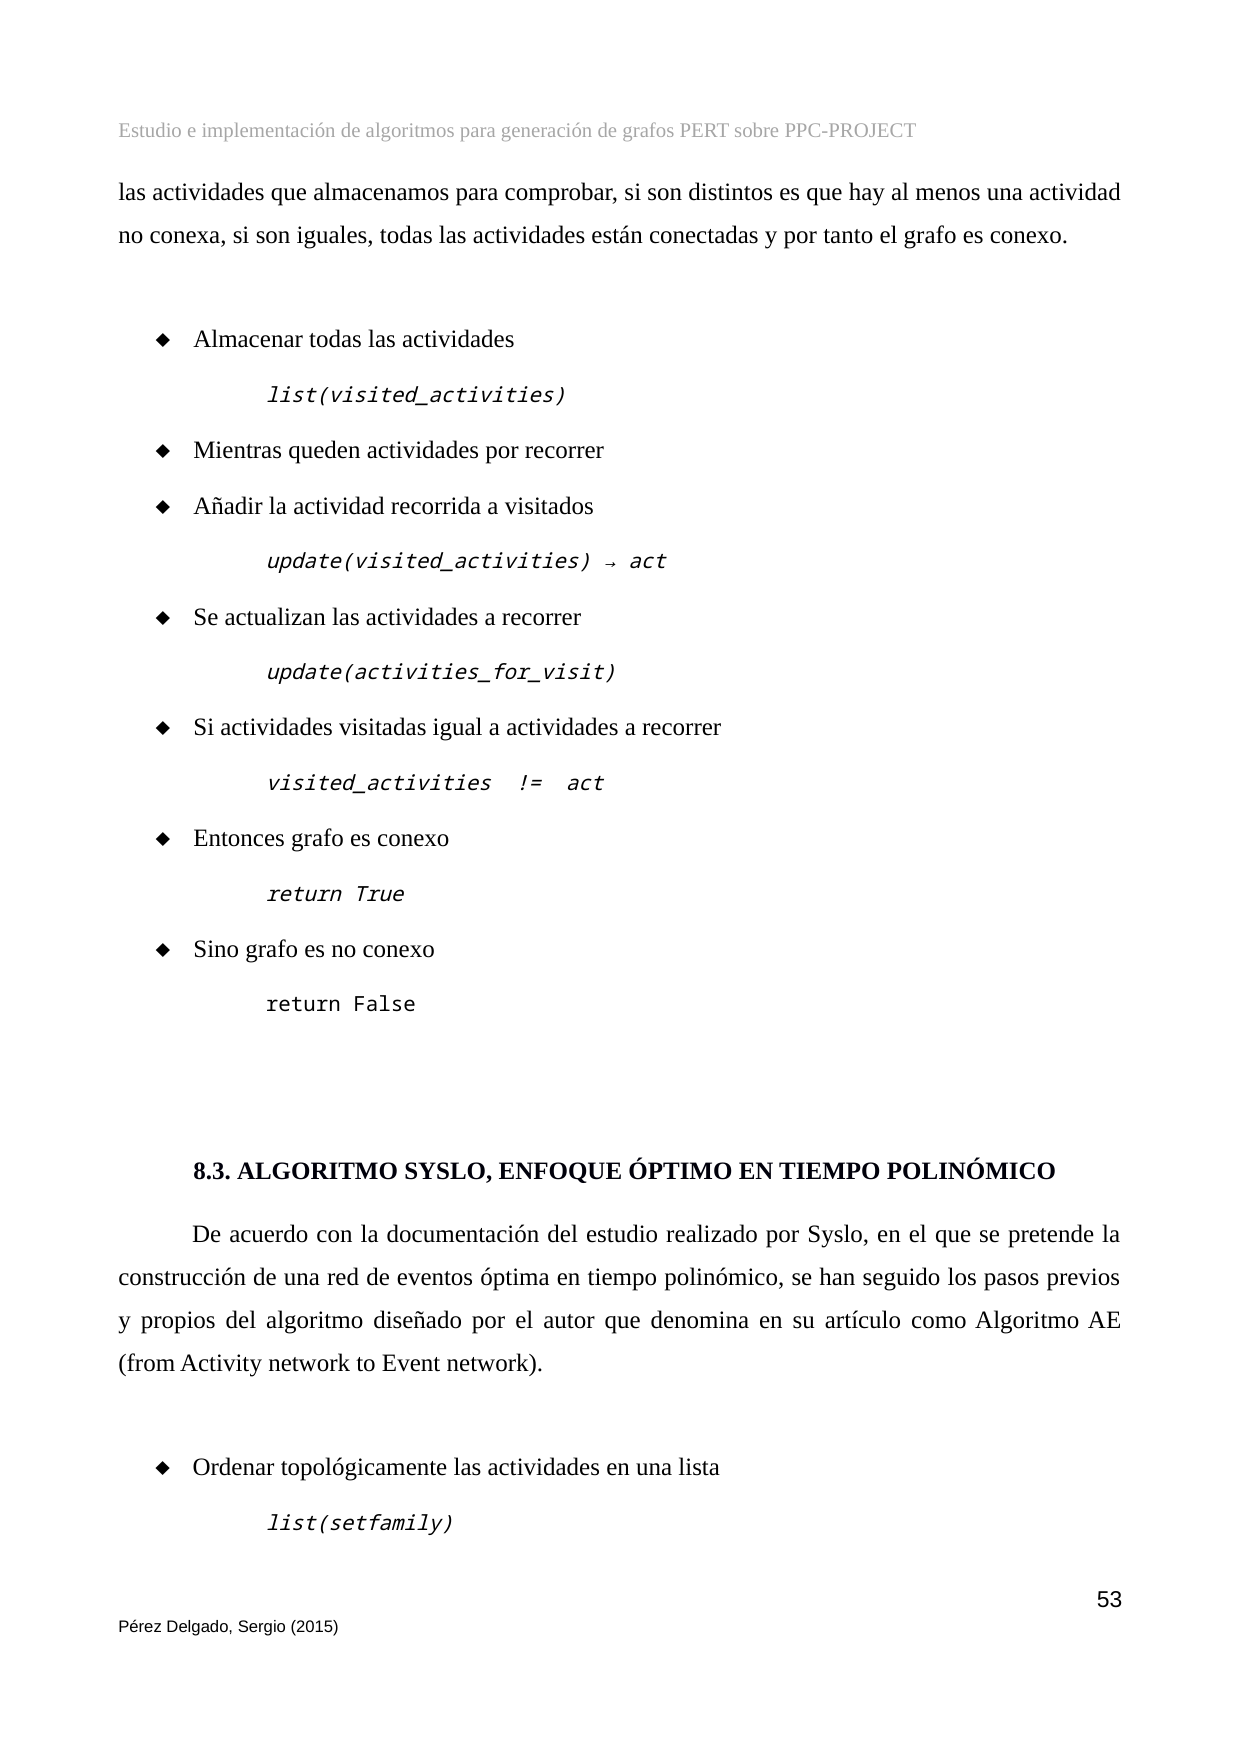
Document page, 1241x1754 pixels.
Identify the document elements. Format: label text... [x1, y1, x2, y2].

list Ordenar topológicamente las actividades en una lista [155, 1452, 1122, 1481]
list Añadir la actividad recorrida a visitados [156, 491, 1122, 519]
text return False [266, 989, 1122, 1018]
text De acuerdo con la documentación del estudio realizado por Syslo, en el que se pretende la construcción de una red de eventos óptima en tiempo polinómico, se han seguido los pasos previos y propios del algoritmo diseñado por el autor que denomina en su artículo como Algoritmo AE (from Activity network to Event network). [118, 1219, 1122, 1377]
list Si actividades visitadas igual a actividades a recorrer [156, 712, 1122, 741]
list Almacenar todas las actividades [156, 324, 1122, 353]
list Sino grafo es no conexo [156, 934, 1122, 962]
text return True [266, 879, 1122, 907]
text update(activities_for_visit) [266, 657, 1122, 686]
text list(setfamily) [192, 1508, 1122, 1537]
text list(visited_activities) [266, 380, 1122, 408]
text las actividades que almacenamos para comprobar, si son distintos es que hay al menos una actividad no conexa, si son iguales, todas las actividades están conectadas y por tanto el grafo es conexo. [118, 177, 1122, 249]
list Mientras queden actividades por recorrer [156, 435, 1122, 464]
text update(visited_activities) → act [266, 546, 1122, 575]
text visited_activities != act [266, 768, 1122, 796]
list Entonces grafo es conexo [156, 823, 1122, 852]
list Se actualizan las actividades a recorrer [156, 602, 1122, 630]
subtitle 8.3. ALGORITMO SYSLO, ENFOQUE ÓPTIMO EN TIEMPO POLINÓMICO [156, 1156, 1122, 1184]
